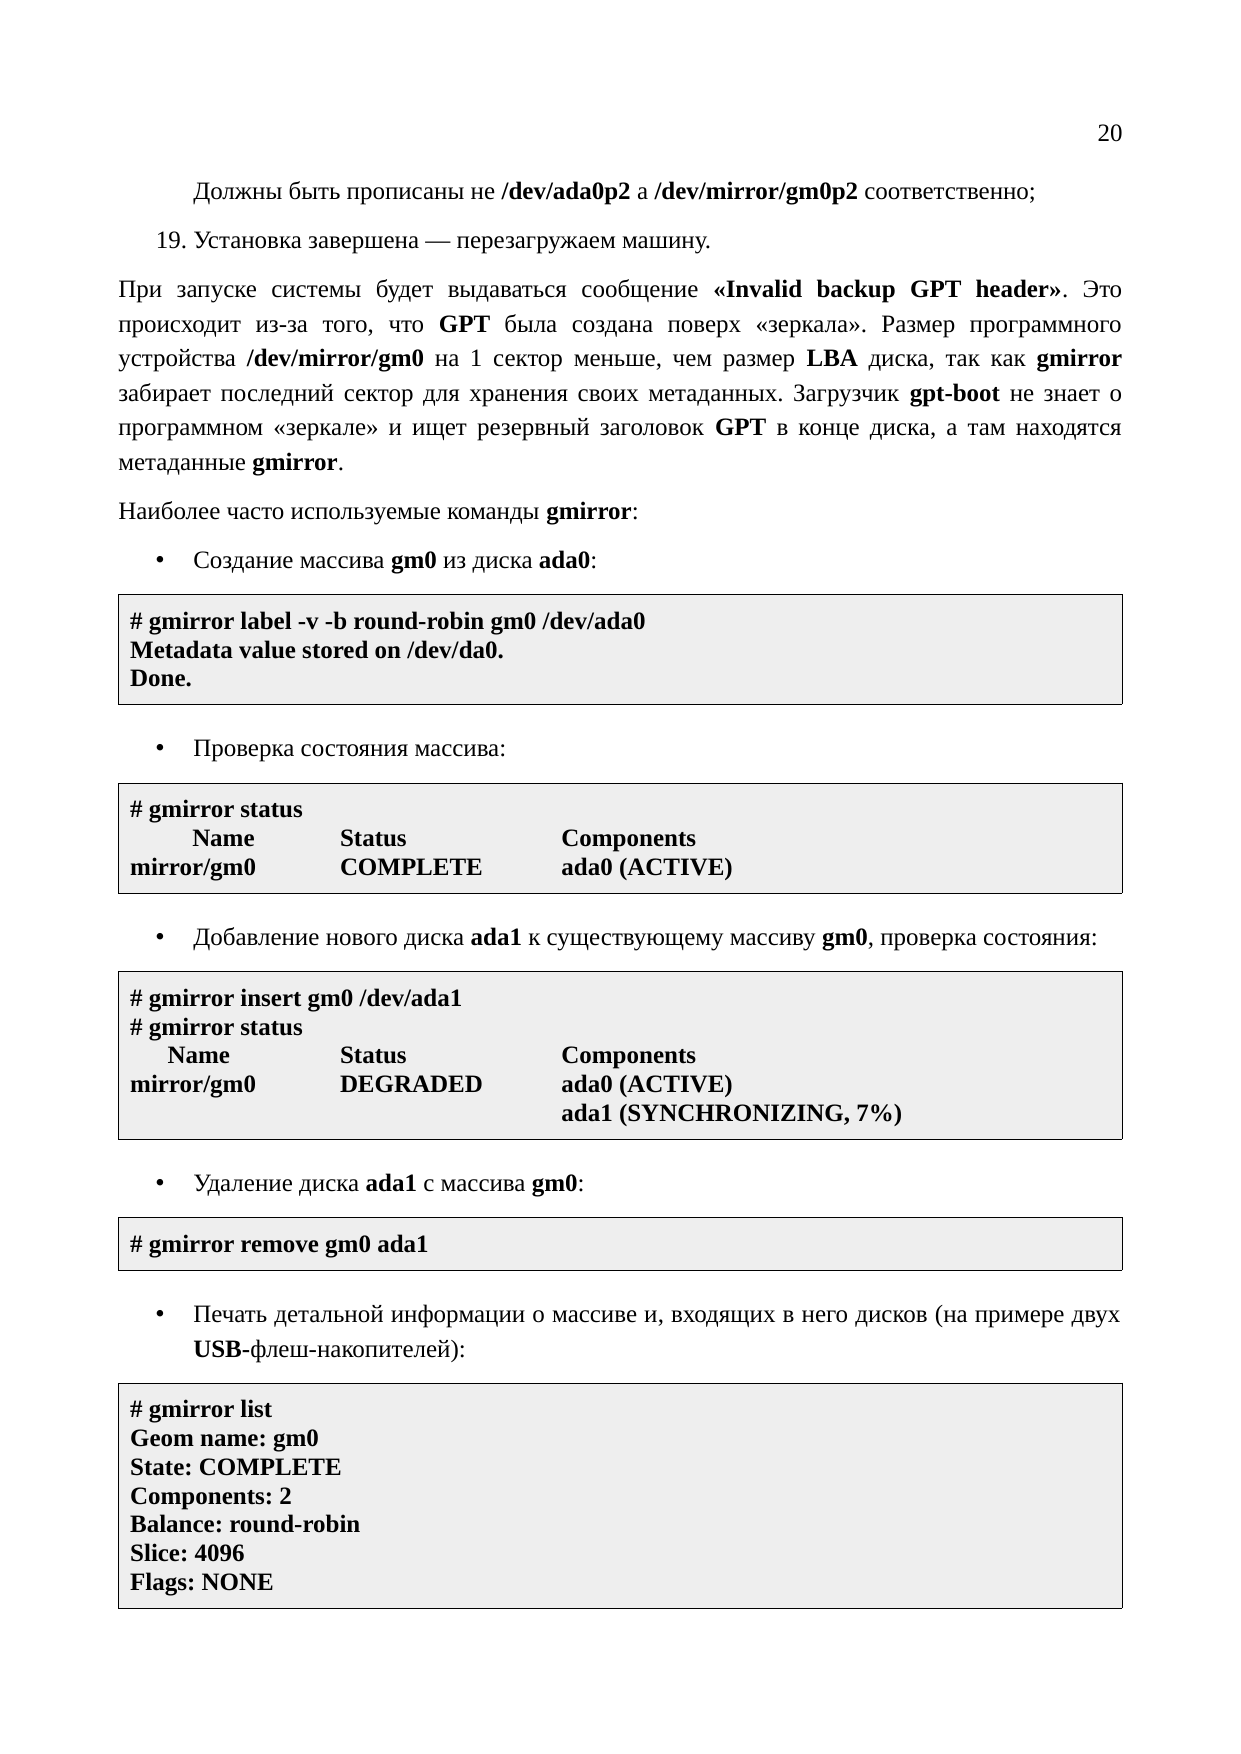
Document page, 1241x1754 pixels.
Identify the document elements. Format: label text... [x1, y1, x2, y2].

text Metadata value stored on /dev/da0. [119, 623, 1122, 652]
text При запуске системы будет выдаваться сообщение «Invalid backup GPT header». Это происходит из-за того, что GPT была создана поверх «зеркала». Размер программного устройства /dev/mirror/gm0 на 1 сектор меньше, чем размер LBA диска, так как gmirror забирает последний сектор для хранения своих метаданных. Загрузчик gpt-boot не знает о программном «зеркале» и ищет резервный заголовок GPT в конце диска, а там находятся метаданные gmirror. [118, 274, 1122, 476]
text Done. [119, 652, 1122, 704]
text Наиболее часто используемые команды gmirror: [118, 496, 1122, 525]
text ada1 (SYNCHRONIZING, 7%) [119, 1086, 1122, 1139]
list Удаление диска ada1 с массива gm0: [156, 1168, 1122, 1197]
text mirror/gm0 COMPLETE ada0 (ACTIVE) [119, 840, 1122, 893]
text # gmirror list [119, 1384, 1122, 1411]
text Components: 2 [119, 1469, 1122, 1498]
list Печать детальной информации о массиве и, входящих в него дисков (на примере двух USB-флеш-накопителей): [156, 1299, 1122, 1362]
list Создание массива gm0 из диска ada0: [156, 545, 1122, 574]
text # gmirror label -v -b round-robin gm0 /dev/ada0 [119, 595, 1122, 623]
list Должны быть прописаны не /dev/ada0p2 а /dev/mirror/gm0p2 соответственно; [156, 176, 1122, 205]
text State: COMPLETE [119, 1440, 1122, 1469]
text Flags: NONE [119, 1555, 1122, 1608]
text Name Status Components [119, 1029, 1122, 1057]
text Balance: round-robin [119, 1498, 1122, 1526]
text mirror/gm0 DEGRADED ada0 (ACTIVE) [119, 1057, 1122, 1086]
text Geom name: gm0 [119, 1411, 1122, 1440]
text # gmirror status [119, 784, 1122, 811]
list Добавление нового диска ada1 к существующему массиву gm0, проверка состояния: [156, 922, 1122, 951]
text # gmirror remove gm0 ada1 [119, 1218, 1122, 1270]
list Проверка состояния массива: [156, 733, 1122, 762]
text # gmirror insert gm0 /dev/ada1 [119, 972, 1122, 1000]
text # gmirror status [119, 1000, 1122, 1029]
text Slice: 4096 [119, 1526, 1122, 1555]
list Установка завершена — перезагружаем машину. [156, 225, 1122, 254]
text Name Status Components [119, 811, 1122, 840]
